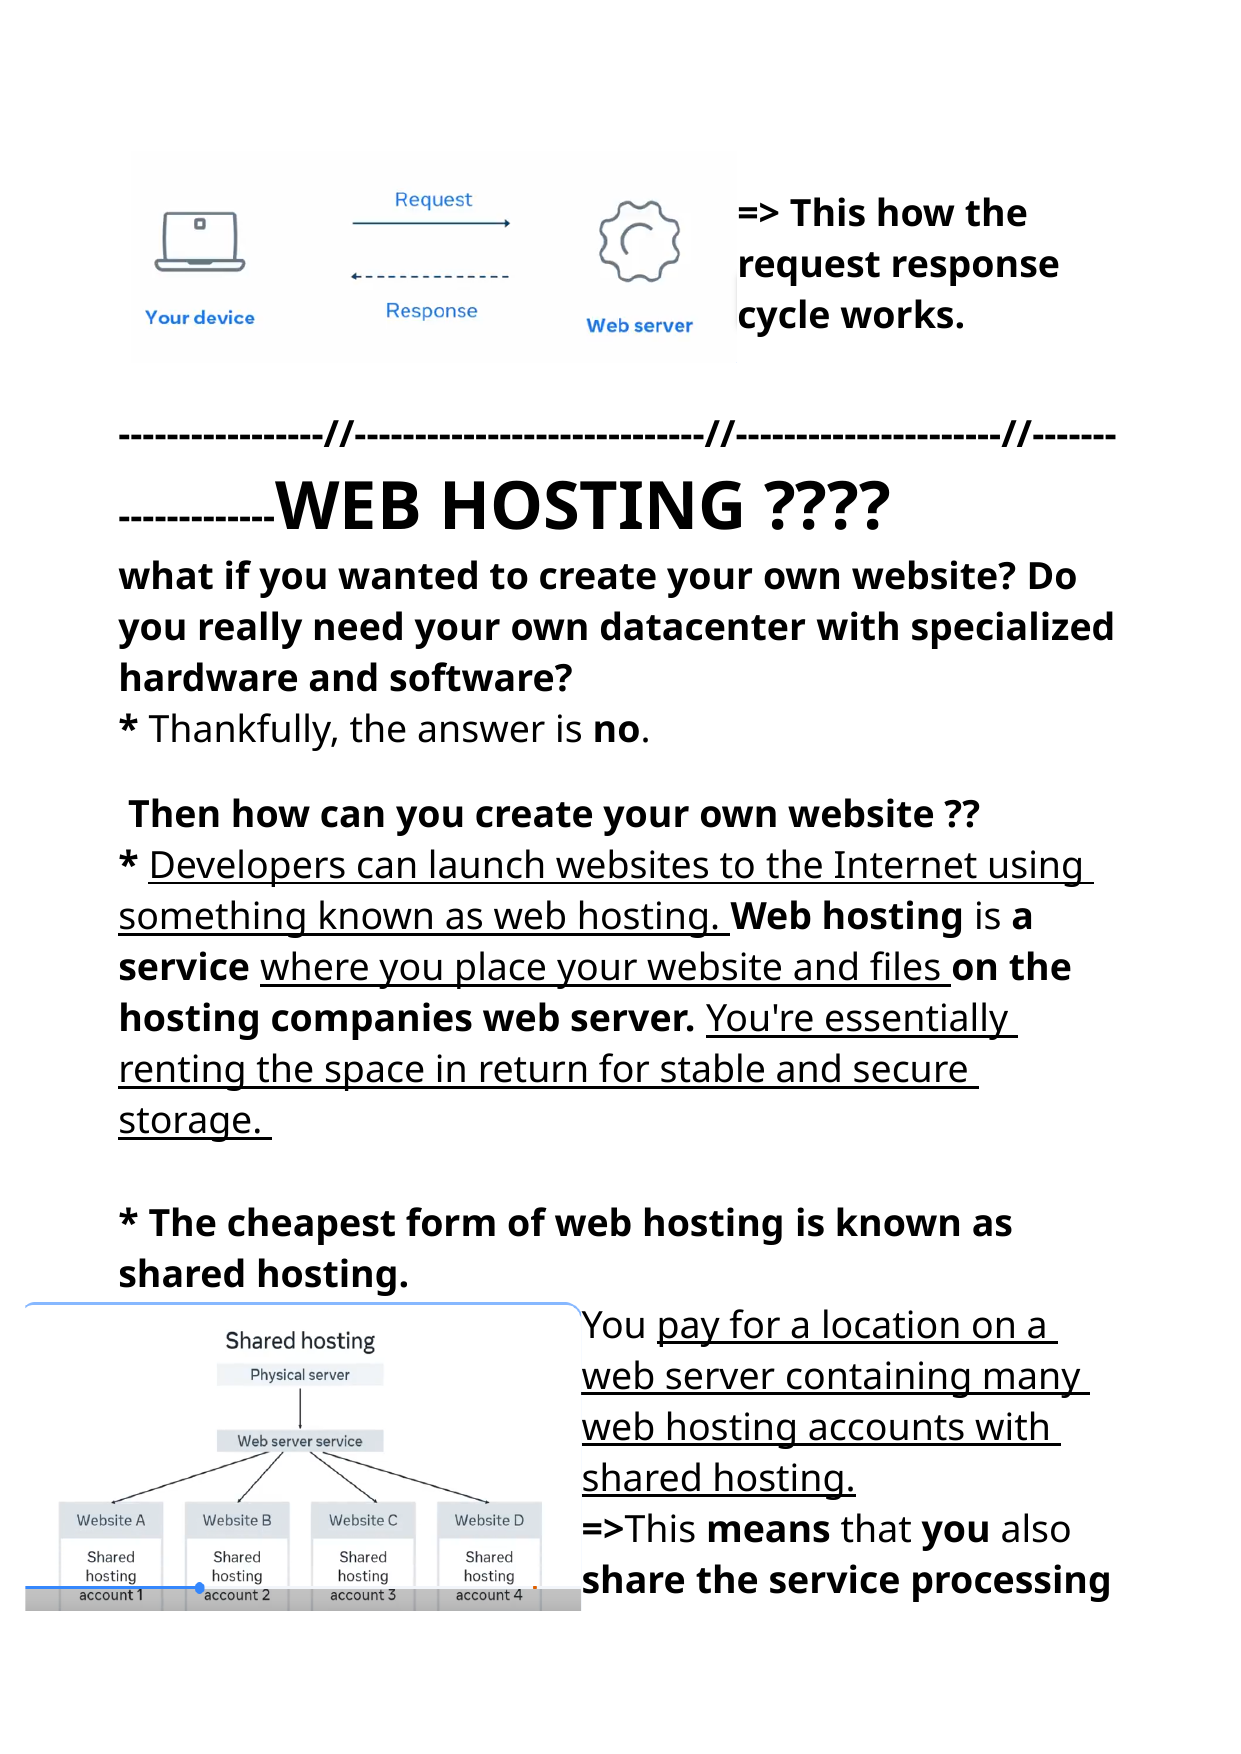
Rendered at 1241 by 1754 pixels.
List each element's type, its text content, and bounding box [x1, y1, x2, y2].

text what if you wanted to create your own website? Do you really need your own datacenter with specialized hardware and software? [118, 549, 1122, 702]
text -----------------//-----------------------------//----------------------//--------------------WEB HOSTING ???? [118, 407, 1122, 549]
text => This how the request response cycle works. [737, 186, 1122, 339]
text * Thankfully, the answer is no. [118, 702, 1122, 753]
text You pay for a location on a web server containing many web hosting accounts with shared hosting. [118, 1298, 1122, 1502]
picture [25, 1302, 582, 1611]
text * The cheapest form of web hosting is known as shared hosting. [118, 1196, 1122, 1298]
picture [131, 151, 737, 363]
text =>This means that you also share the service processing [582, 1502, 1122, 1604]
text [118, 186, 131, 339]
text Then how can you create your own website ?? [118, 788, 1122, 839]
text * Developers can launch websites to the Internet using something known as web hosting. Web hosting is a service where you place your website and files on the hosting companies web server. You're essentially renting the space in return for stable and secure storage. [118, 839, 1122, 1145]
